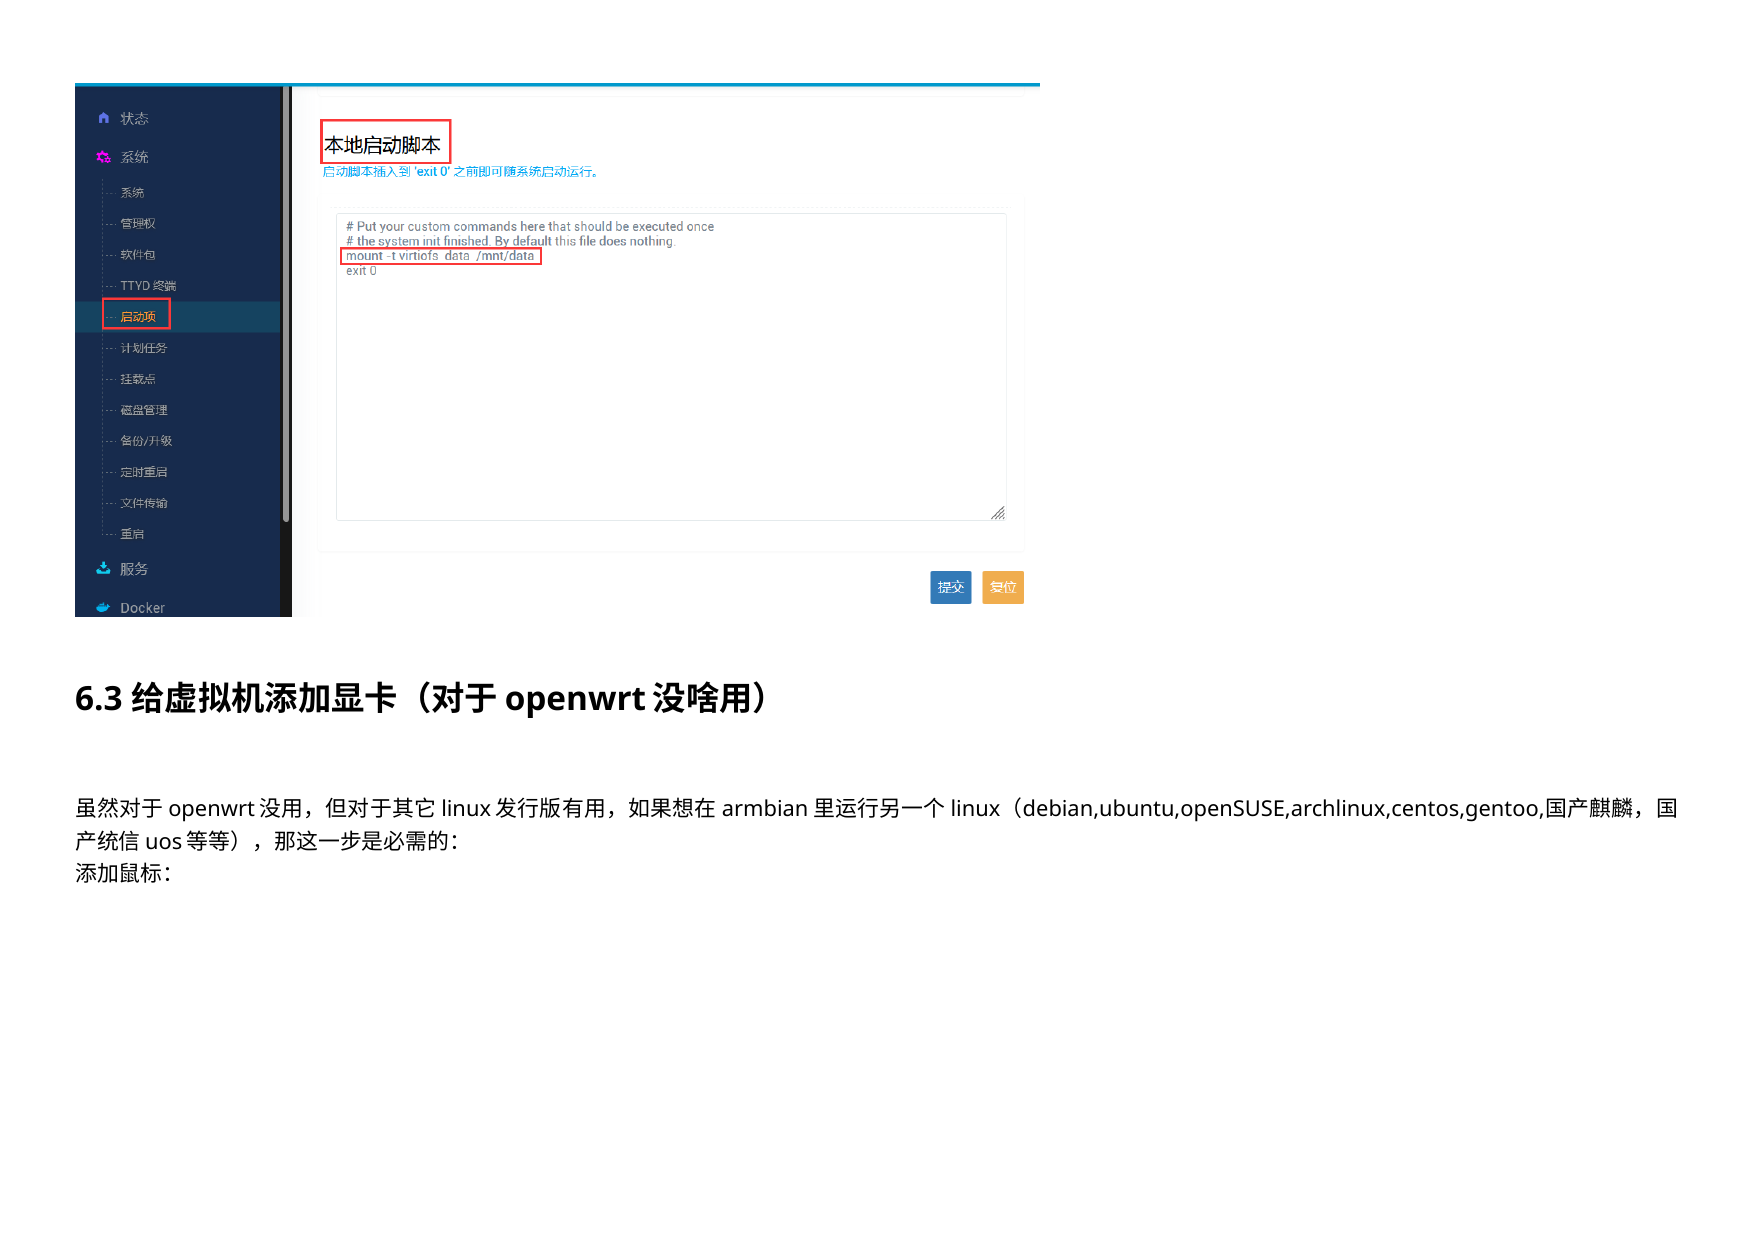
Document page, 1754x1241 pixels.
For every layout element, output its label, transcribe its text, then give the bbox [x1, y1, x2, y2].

text 虽然对于openwrt没用，但对于其它linux发行版有用，如果想在armbian里运行另一个linux（debian,ubuntu,openSUSE,archlinux,centos,gentoo,国产麒麟，国产统信uos等等），那这一步是必需的： [75, 791, 1679, 856]
subtitle 6.3 给虚拟机添加显卡（对于openwrt没啥用） [75, 663, 1679, 728]
picture [75, 87, 1040, 617]
text 添加鼠标： [75, 856, 1679, 888]
